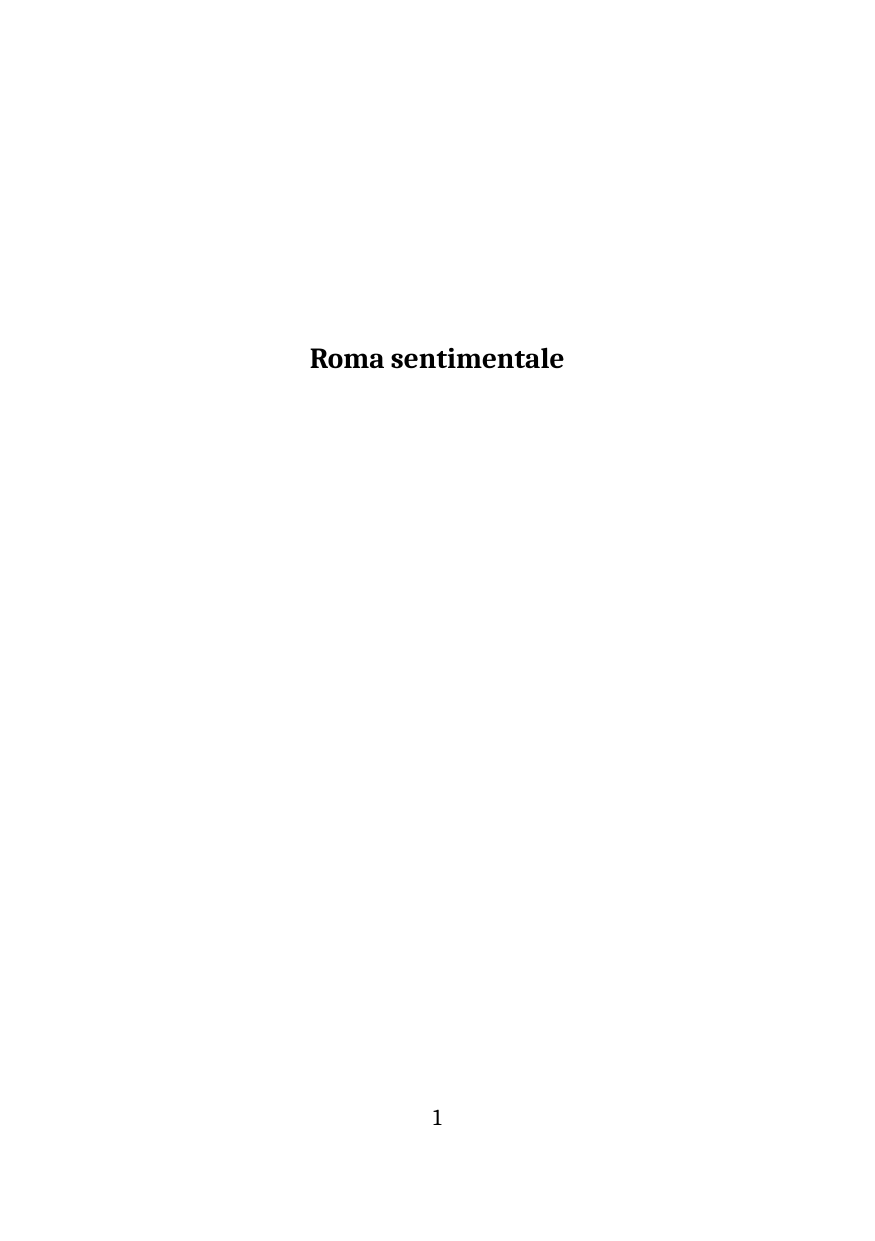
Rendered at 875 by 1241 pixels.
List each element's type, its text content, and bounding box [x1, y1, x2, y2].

subtitle Roma sentimentale [106, 342, 768, 376]
